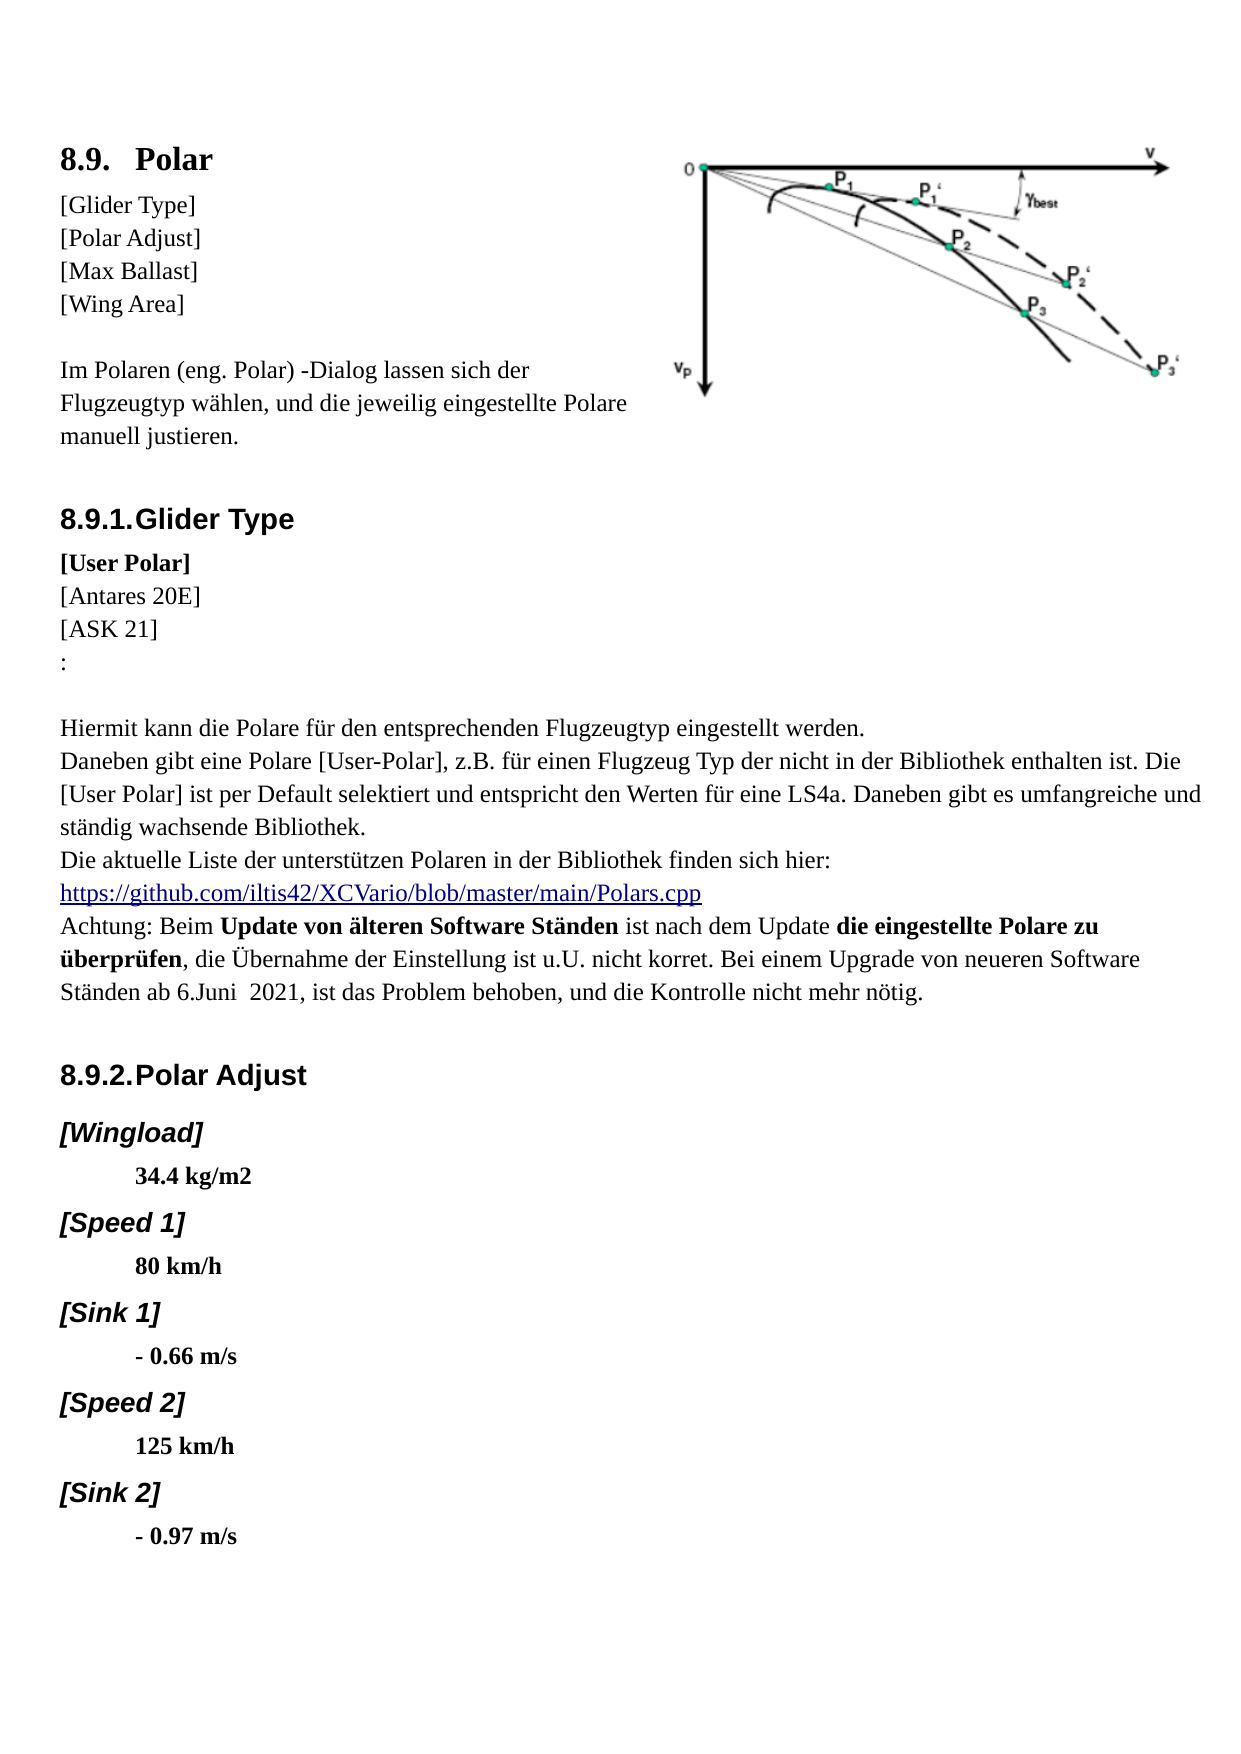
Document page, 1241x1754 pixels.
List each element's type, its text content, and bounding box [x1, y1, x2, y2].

text [ASK 21] [60, 614, 1207, 643]
picture [667, 139, 1199, 405]
text Die aktuelle Liste der unterstützen Polaren in der Bibliothek finden sich hier: https://github.com/iltis42/XCVario/blob/master/main/Polars.cpp [60, 845, 1207, 907]
text [User Polar] [60, 548, 1207, 577]
subtitle [Wingload] [60, 1117, 1207, 1149]
text Hiermit kann die Polare für den entsprechenden Flugzeugtyp eingestellt werden. [60, 713, 1207, 742]
subtitle Polar [60, 139, 667, 178]
text Im Polaren (eng. Polar) -Dialog lassen sich der Flugzeugtyp wählen, und die jeweilig eingestellte Polare manuell justieren. [60, 355, 1207, 450]
subtitle [1199, 139, 1207, 178]
text Achtung: Beim Update von älteren Software Ständen ist nach dem Update die eingestellte Polare zu überprüfen, die Übernahme der Einstellung ist u.U. nicht korret. Bei einem Upgrade von neueren Software Ständen ab 6.Juni 2021, ist das Problem behoben, und die Kontrolle nicht mehr nötig. [60, 911, 1207, 1006]
text [Antares 20E] [60, 581, 1207, 610]
text [Polar Adjust] [60, 223, 667, 252]
text - 0.66 m/s [60, 1341, 1207, 1370]
subtitle [Sink 2] [60, 1476, 1207, 1508]
subtitle Polar Adjust [60, 1058, 1207, 1092]
text 125 km/h [60, 1431, 1207, 1459]
text [1199, 289, 1207, 318]
text [Glider Type] [60, 190, 667, 219]
subtitle [Speed 2] [60, 1386, 1207, 1418]
text [Wing Area] [60, 289, 667, 318]
subtitle Glider Type [60, 502, 1207, 536]
text [User Polar] ist per Default selektiert und entspricht den Werten für eine LS4a. Daneben gibt es umfangreiche und ständig wachsende Bibliothek. [60, 779, 1207, 841]
subtitle [Sink 1] [60, 1297, 1207, 1328]
text : [60, 647, 1207, 676]
text [Max Ballast] [60, 256, 667, 285]
text - 0.97 m/s [60, 1521, 1207, 1549]
text Daneben gibt eine Polare [User-Polar], z.B. für einen Flugzeug Typ der nicht in der Bibliothek enthalten ist. Die [60, 746, 1207, 775]
subtitle [Speed 1] [60, 1207, 1207, 1238]
text 34.4 kg/m2 [60, 1161, 1207, 1190]
text 80 km/h [60, 1251, 1207, 1280]
